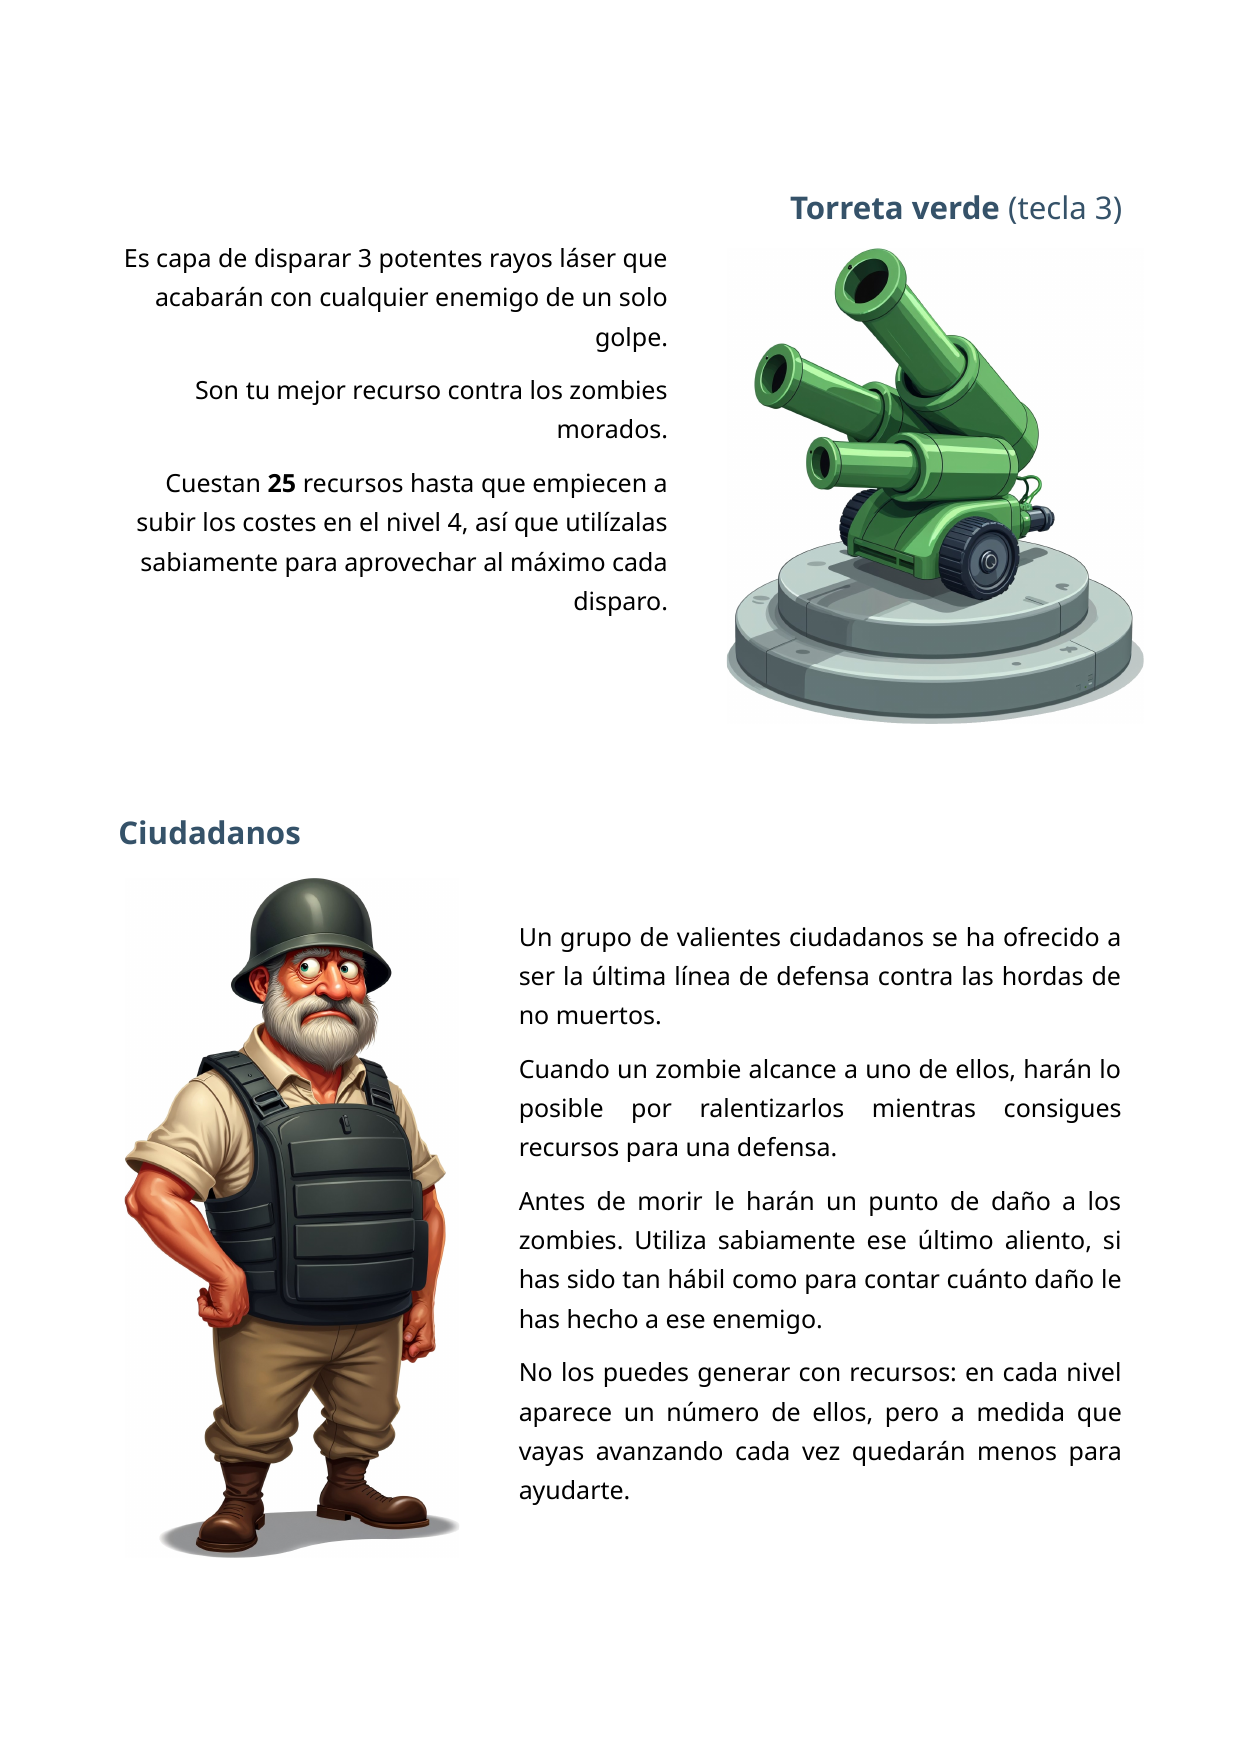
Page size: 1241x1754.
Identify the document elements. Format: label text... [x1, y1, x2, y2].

text Cuando un zombie alcance a uno de ellos, harán lo posible por ralentizarlos mientras consigues recursos para una defensa. [460, 1052, 1122, 1164]
text No los puedes generar con recursos: en cada nivel aparece un número de ellos, pero a medida que vayas avanzando cada vez quedarán menos para ayudarte. [460, 1355, 1122, 1507]
text Son tu mejor recurso contra los zombies morados. [118, 373, 726, 446]
subtitle Torreta verde (tecla 3) [118, 186, 1122, 228]
picture [726, 248, 1144, 724]
text Antes de morir le harán un punto de daño a los zombies. Utiliza sabiamente ese último aliento, si has sido tan hábil como para contar cuánto daño le has hecho a ese enemigo. [460, 1184, 1122, 1335]
picture [124, 878, 460, 1558]
text Cuestan 25 recursos hasta que empiecen a subir los costes en el nivel 4, así que utilízalas sabiamente para aprovechar al máximo cada disparo. [118, 466, 726, 617]
text Es capa de disparar 3 potentes rayos láser que acabarán con cualquier enemigo de un solo golpe. [118, 241, 1122, 353]
subtitle Ciudadanos [118, 811, 1122, 853]
text Un grupo de valientes ciudadanos se ha ofrecido a ser la última línea de defensa contra las hordas de no muertos. [460, 920, 1122, 1032]
